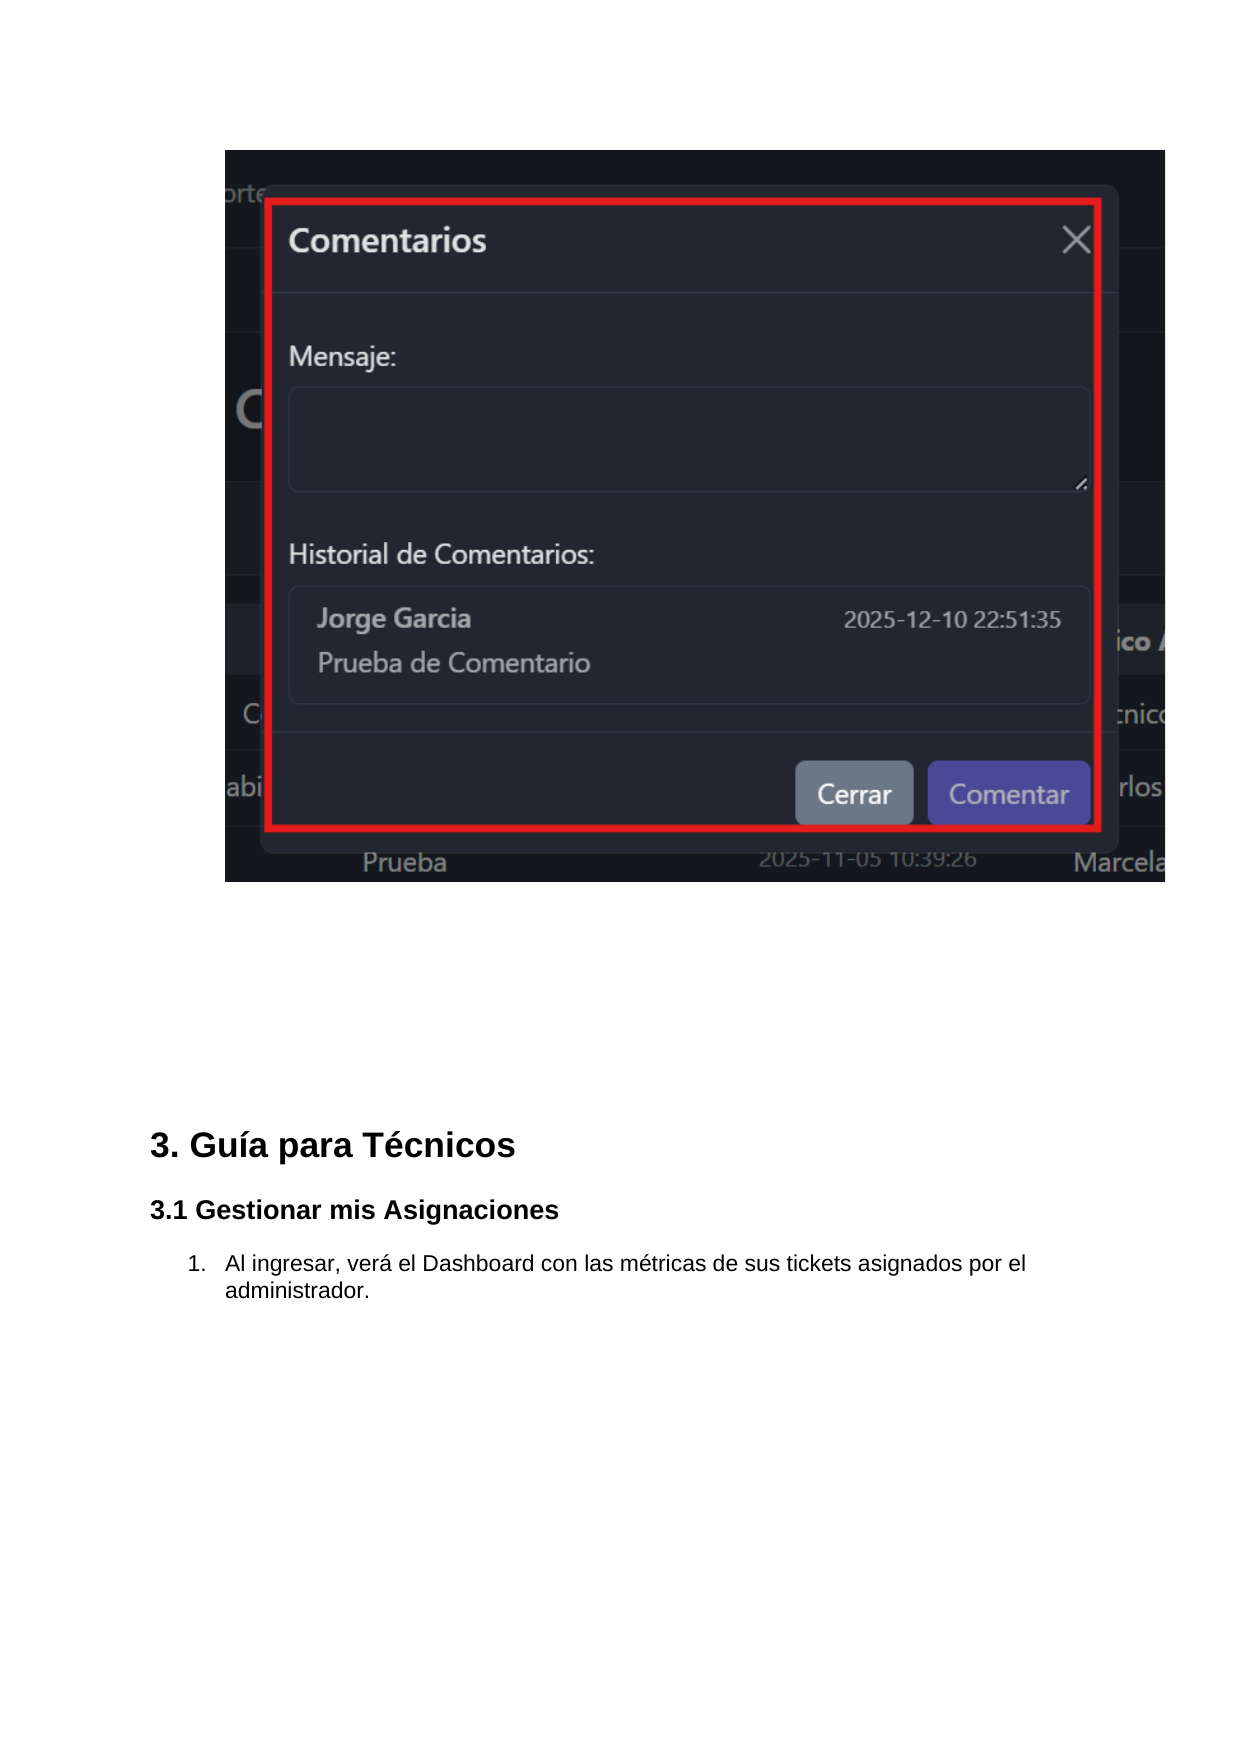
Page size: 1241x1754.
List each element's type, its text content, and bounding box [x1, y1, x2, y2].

picture [225, 150, 1166, 882]
subtitle 3. Guía para Técnicos [150, 1124, 1090, 1165]
list [187, 150, 225, 881]
subtitle 3.1 Gestionar mis Asignaciones [150, 1194, 1090, 1225]
list Al ingresar, verá el Dashboard con las métricas de sus tickets asignados por el administrador. [187, 1250, 1090, 1303]
